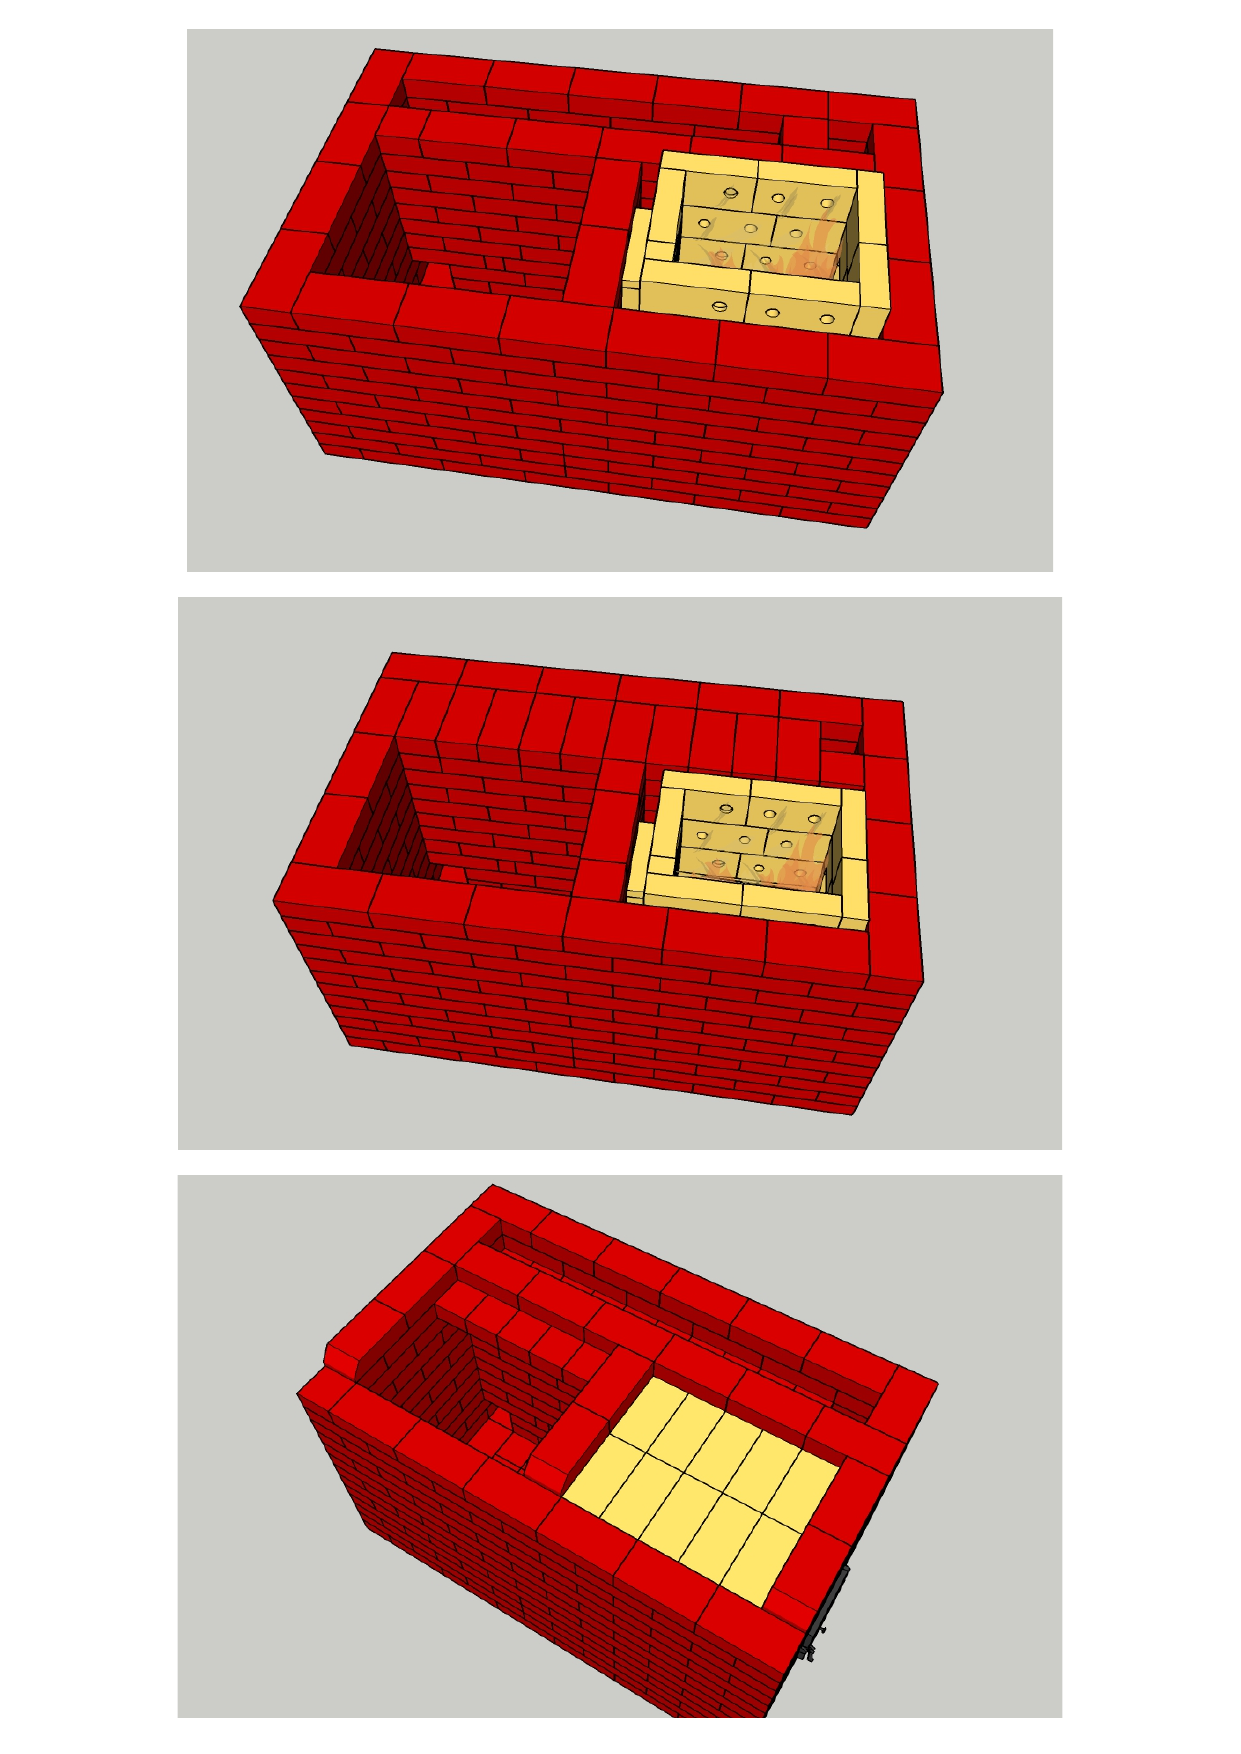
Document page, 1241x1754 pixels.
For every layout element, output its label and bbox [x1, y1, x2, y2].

picture [178, 597, 1063, 1150]
picture [187, 29, 1054, 572]
picture [177, 1175, 1063, 1718]
